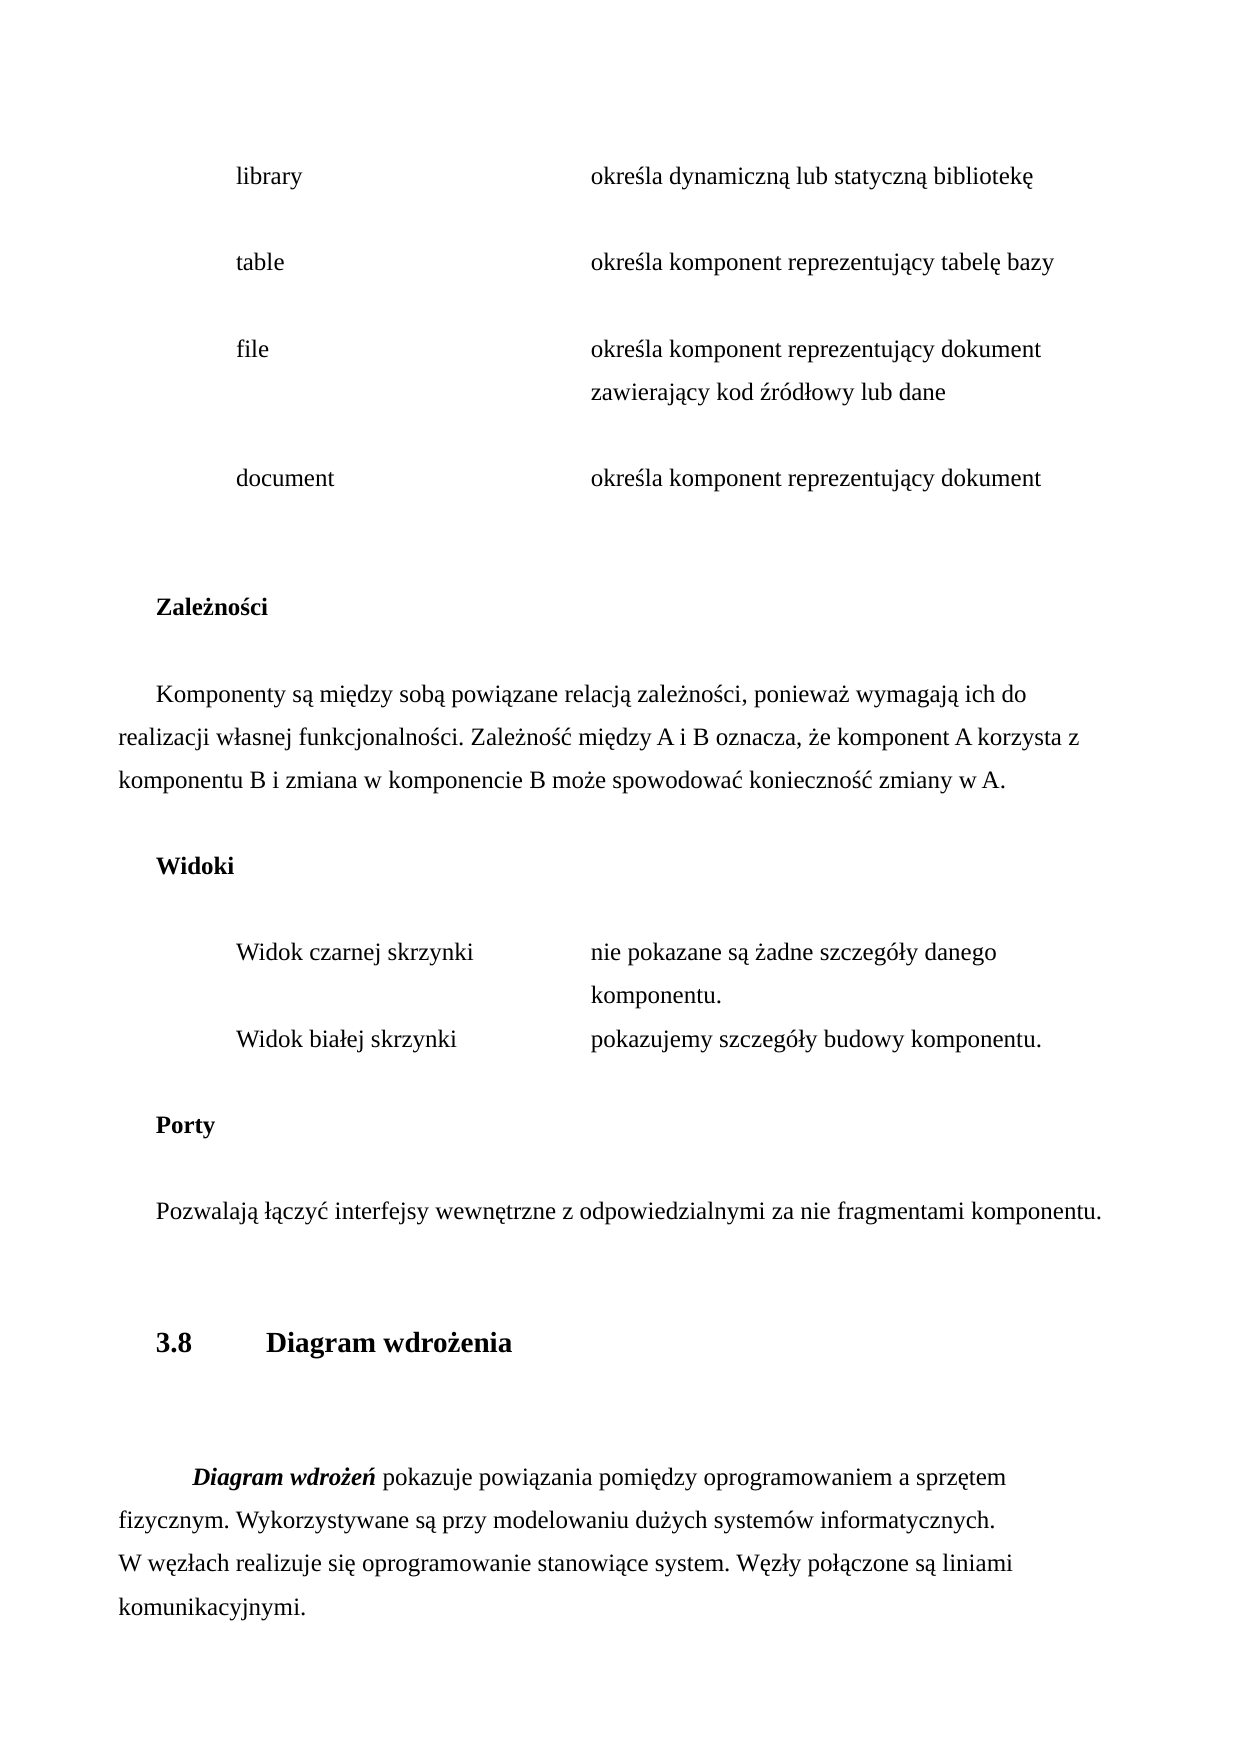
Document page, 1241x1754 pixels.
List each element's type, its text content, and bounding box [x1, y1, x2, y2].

text file określa komponent reprezentujący dokument zawierający kod źródłowy lub dane [118, 334, 1122, 406]
text Zależności [118, 592, 1122, 621]
text Widok czarnej skrzynki nie pokazane są żadne szczegóły danego komponentu. [118, 937, 1122, 1009]
text Diagram wdrożeń pokazuje powiązania pomiędzy oprogramowaniem a sprzętem fizycznym. Wykorzystywane są przy modelowaniu dużych systemów informatycznych. [118, 1462, 1122, 1534]
text library określa dynamiczną lub statyczną bibliotekę [118, 161, 1122, 190]
text Porty [118, 1110, 1122, 1139]
text Komponenty są między sobą powiązane relacją zależności, ponieważ wymagają ich do realizacji własnej funkcjonalności. Zależność między A i B oznacza, że komponent A korzysta z komponentu B i zmiana w komponencie B może spowodować konieczność zmiany w A. [118, 679, 1122, 794]
text document określa komponent reprezentujący dokument [118, 463, 1122, 492]
text table określa komponent reprezentujący tabelę bazy [118, 247, 1122, 276]
text 3.8 Diagram wdrożenia [118, 1326, 1122, 1359]
text W węzłach realizuje się oprogramowanie stanowiące system. Węzły połączone są liniami komunikacyjnymi. [118, 1548, 1122, 1620]
text Pozwalają łączyć interfejsy wewnętrzne z odpowiedzialnymi za nie fragmentami komponentu. [118, 1196, 1122, 1225]
text Widoki [118, 851, 1122, 880]
text Widok białej skrzynki pokazujemy szczegóły budowy komponentu. [118, 1024, 1122, 1052]
